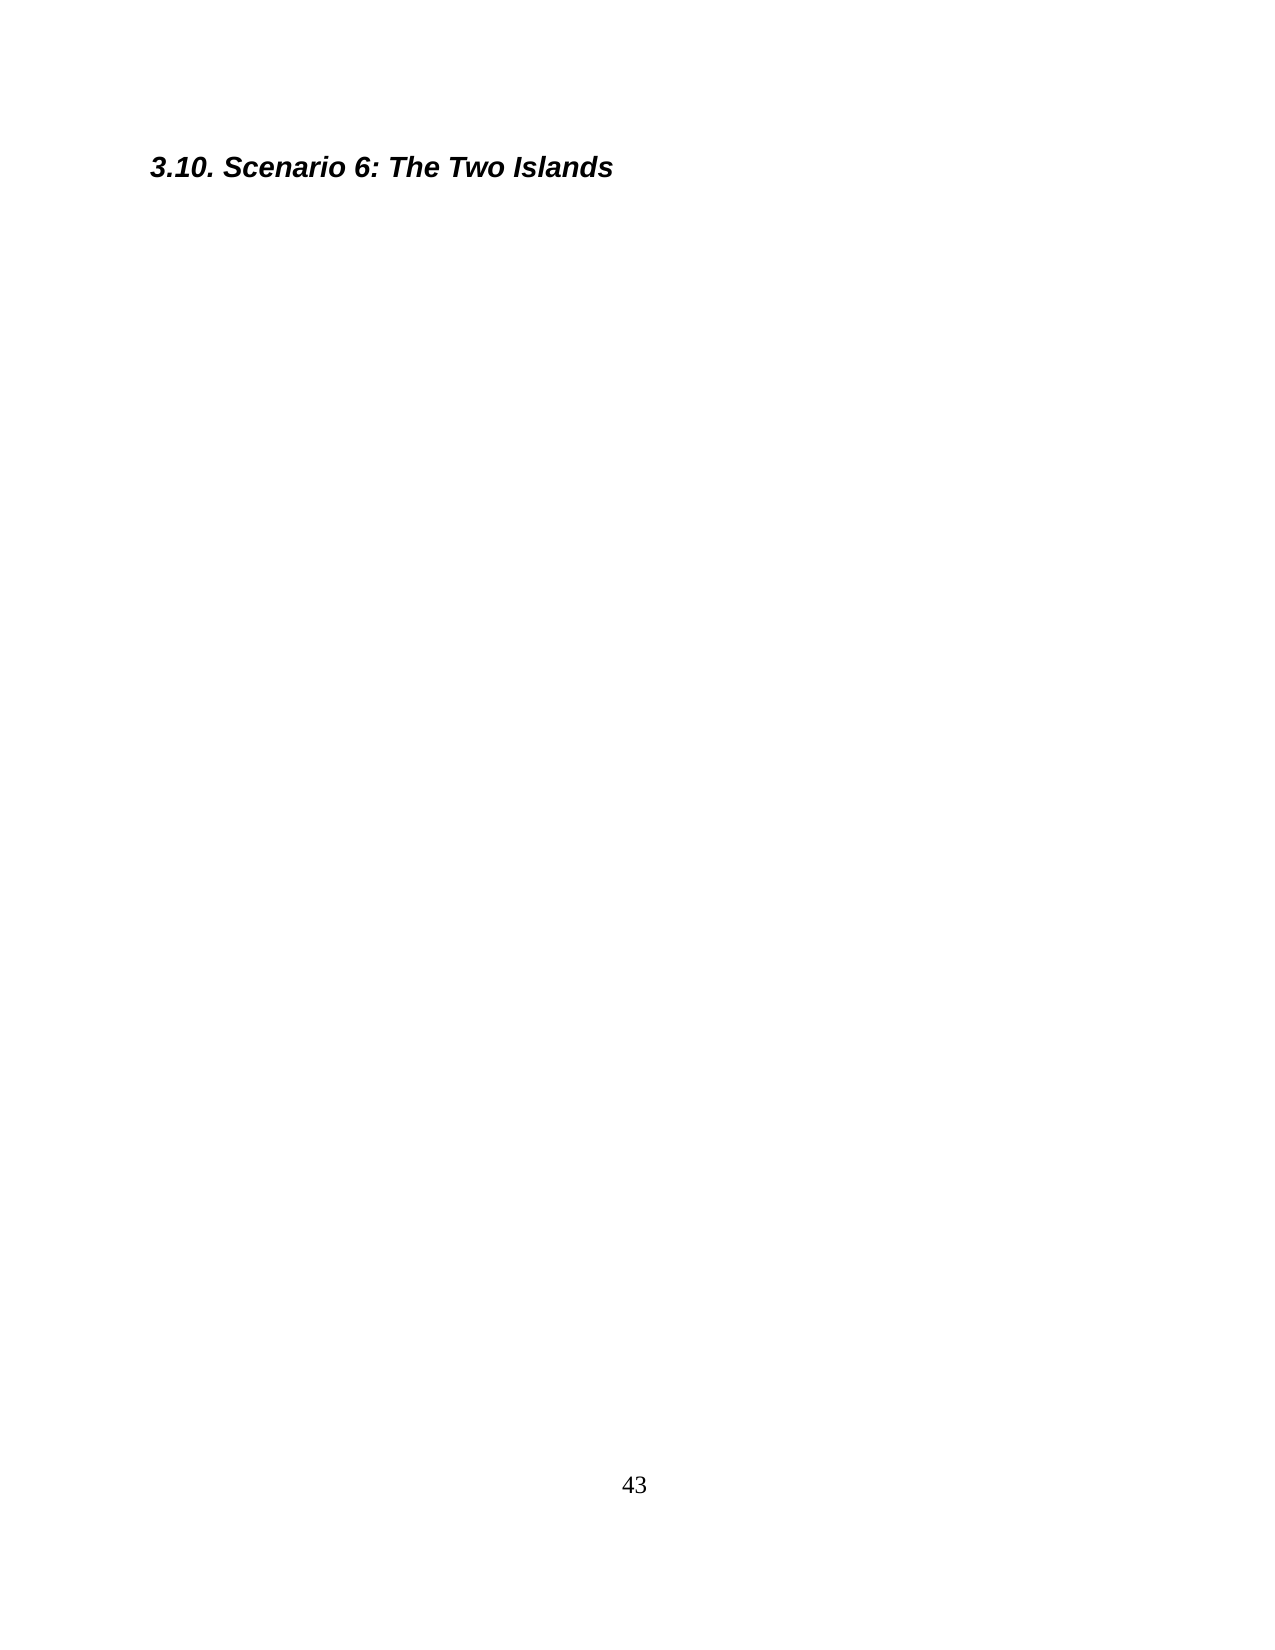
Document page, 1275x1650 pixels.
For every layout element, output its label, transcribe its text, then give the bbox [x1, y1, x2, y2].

subtitle 3.10. Scenario 6: The Two Islands [150, 150, 1125, 183]
